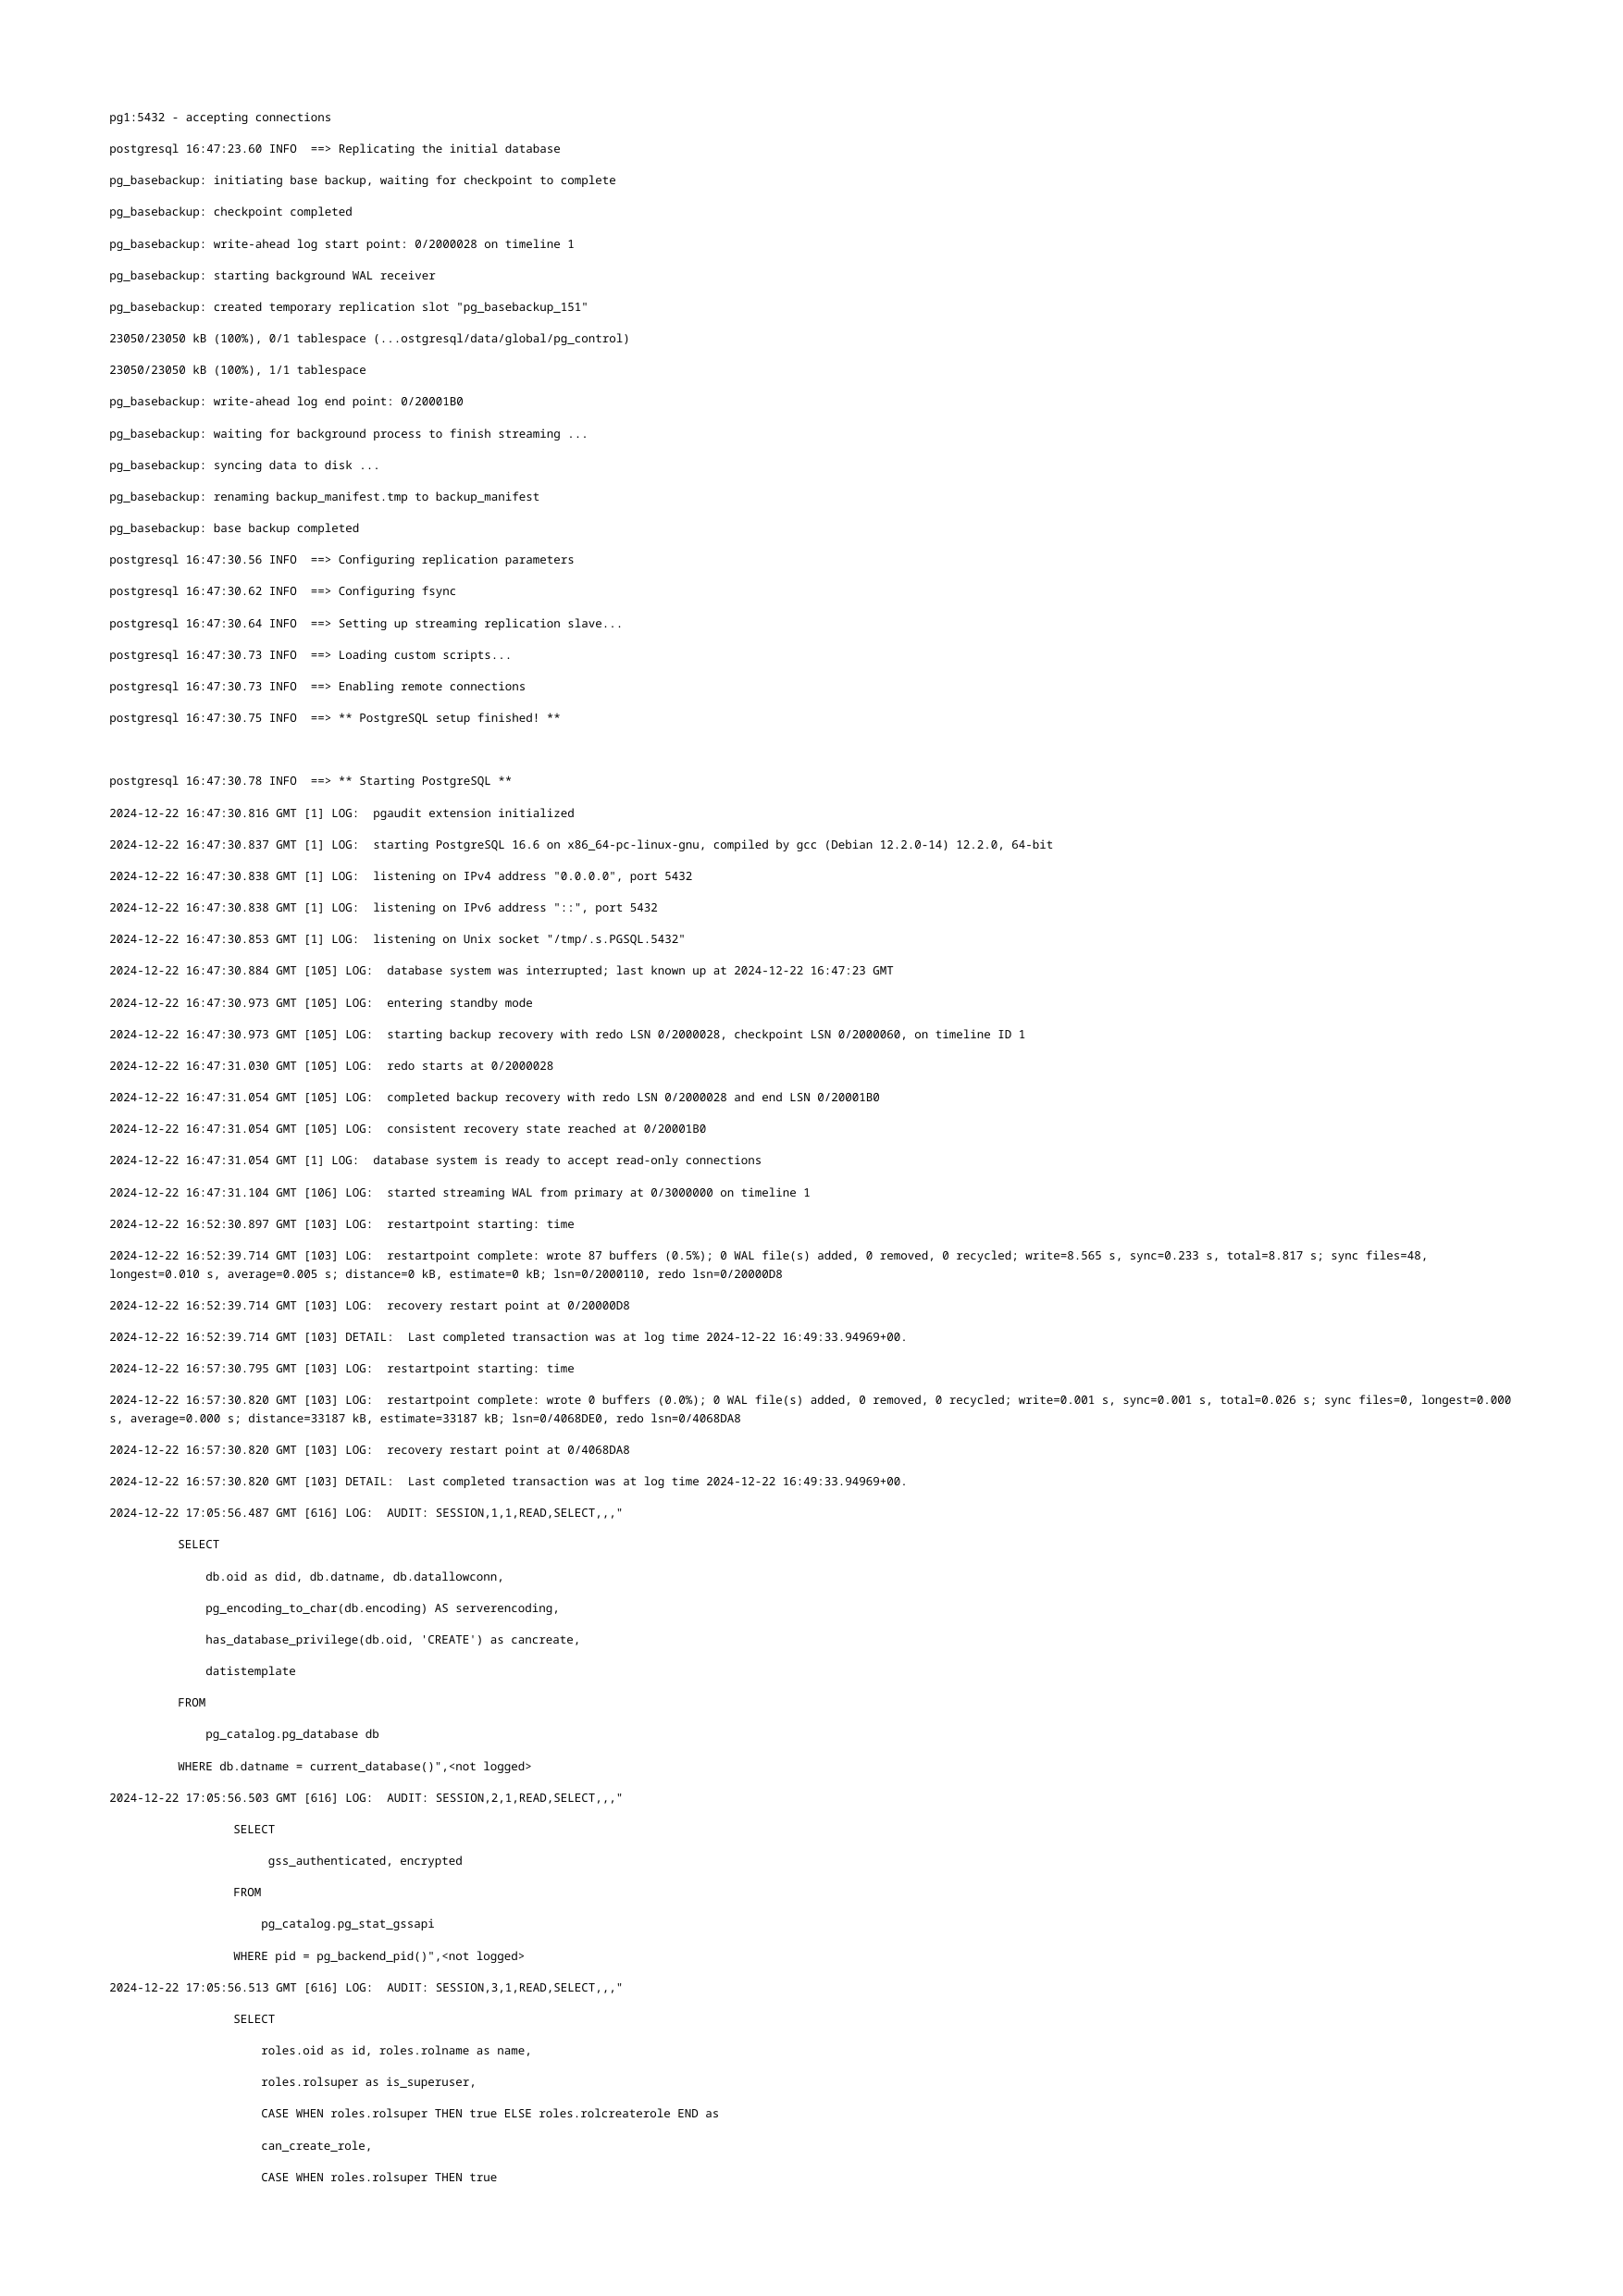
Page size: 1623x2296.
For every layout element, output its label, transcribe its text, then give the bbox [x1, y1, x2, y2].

text pg_basebackup: waiting for background process to finish streaming ... [109, 426, 1514, 441]
text 2024-12-22 16:47:31.104 GMT [106] LOG: started streaming WAL from primary at 0/3000000 on timeline 1 [109, 1185, 1514, 1200]
text 2024-12-22 16:47:31.054 GMT [105] LOG: completed backup recovery with redo LSN 0/2000028 and end LSN 0/20001B0 [109, 1089, 1514, 1105]
text pg_basebackup: starting background WAL receiver [109, 267, 1514, 283]
text FROM [109, 1694, 1514, 1710]
text pg1:5432 - accepting connections [109, 109, 1514, 125]
text pg_catalog.pg_stat_gssapi [109, 1917, 1514, 1932]
text 2024-12-22 16:47:30.973 GMT [105] LOG: starting backup recovery with redo LSN 0/2000028, checkpoint LSN 0/2000060, on timeline ID 1 [109, 1026, 1514, 1042]
text roles.oid as id, roles.rolname as name, [109, 2042, 1514, 2058]
text 2024-12-22 16:47:31.054 GMT [105] LOG: consistent recovery state reached at 0/20001B0 [109, 1121, 1514, 1136]
text datistemplate [109, 1663, 1514, 1679]
text WHERE db.datname = current_database()",<not logged> [109, 1758, 1514, 1774]
text 2024-12-22 16:47:30.973 GMT [105] LOG: entering standby mode [109, 995, 1514, 1011]
text 2024-12-22 16:47:30.837 GMT [1] LOG: starting PostgreSQL 16.6 on x86_64-pc-linux-gnu, compiled by gcc (Debian 12.2.0-14) 12.2.0, 64-bit [109, 837, 1514, 852]
text WHERE pid = pg_backend_pid()",<not logged> [109, 1948, 1514, 1964]
text 2024-12-22 16:52:39.714 GMT [103] LOG: restartpoint complete: wrote 87 buffers (0.5%); 0 WAL file(s) added, 0 removed, 0 recycled; write=8.565 s, sync=0.233 s, total=8.817 s; sync files=48, longest=0.010 s, average=0.005 s; distance=0 kB, estimate=0 kB; lsn=0/2000110, redo lsn=0/20000D8 [109, 1247, 1514, 1282]
text 2024-12-22 16:57:30.820 GMT [103] LOG: recovery restart point at 0/4068DA8 [109, 1442, 1514, 1458]
text pg_basebackup: checkpoint completed [109, 205, 1514, 220]
text 2024-12-22 16:52:39.714 GMT [103] LOG: recovery restart point at 0/20000D8 [109, 1297, 1514, 1313]
text can_create_role, [109, 2138, 1514, 2153]
text CASE WHEN roles.rolsuper THEN true ELSE roles.rolcreaterole END as [109, 2106, 1514, 2122]
text pg_basebackup: base backup completed [109, 520, 1514, 536]
text 2024-12-22 16:47:30.853 GMT [1] LOG: listening on Unix socket "/tmp/.s.PGSQL.5432" [109, 931, 1514, 947]
text 2024-12-22 17:05:56.487 GMT [616] LOG: AUDIT: SESSION,1,1,READ,SELECT,,," [109, 1505, 1514, 1520]
text CASE WHEN roles.rolsuper THEN true [109, 2169, 1514, 2185]
text 2024-12-22 17:05:56.503 GMT [616] LOG: AUDIT: SESSION,2,1,READ,SELECT,,," [109, 1790, 1514, 1806]
text postgresql 16:47:30.64 INFO ==> Setting up streaming replication slave... [109, 615, 1514, 631]
text has_database_privilege(db.oid, 'CREATE') as cancreate, [109, 1632, 1514, 1647]
text 2024-12-22 16:47:31.030 GMT [105] LOG: redo starts at 0/2000028 [109, 1058, 1514, 1074]
text db.oid as did, db.datname, db.datallowconn, [109, 1569, 1514, 1584]
text postgresql 16:47:30.75 INFO ==> ** PostgreSQL setup finished! ** [109, 710, 1514, 726]
text postgresql 16:47:30.73 INFO ==> Loading custom scripts... [109, 647, 1514, 663]
text SELECT [109, 1821, 1514, 1837]
text pg_basebackup: created temporary replication slot "pg_basebackup_151" [109, 299, 1514, 315]
text pg_basebackup: initiating base backup, waiting for checkpoint to complete [109, 172, 1514, 188]
text postgresql 16:47:30.56 INFO ==> Configuring replication parameters [109, 552, 1514, 567]
text 2024-12-22 16:47:31.054 GMT [1] LOG: database system is ready to accept read-only connections [109, 1153, 1514, 1169]
text pg_basebackup: write-ahead log end point: 0/20001B0 [109, 394, 1514, 410]
text pg_basebackup: renaming backup_manifest.tmp to backup_manifest [109, 489, 1514, 504]
text FROM [109, 1884, 1514, 1900]
text roles.rolsuper as is_superuser, [109, 2074, 1514, 2090]
text 2024-12-22 16:57:30.795 GMT [103] LOG: restartpoint starting: time [109, 1360, 1514, 1376]
text 2024-12-22 17:05:56.513 GMT [616] LOG: AUDIT: SESSION,3,1,READ,SELECT,,," [109, 1980, 1514, 1995]
text postgresql 16:47:30.73 INFO ==> Enabling remote connections [109, 678, 1514, 694]
text 23050/23050 kB (100%), 1/1 tablespace [109, 362, 1514, 378]
text SELECT [109, 2011, 1514, 2027]
text pg_basebackup: write-ahead log start point: 0/2000028 on timeline 1 [109, 236, 1514, 252]
text 2024-12-22 16:47:30.816 GMT [1] LOG: pgaudit extension initialized [109, 805, 1514, 821]
text 2024-12-22 16:57:30.820 GMT [103] DETAIL: Last completed transaction was at log time 2024-12-22 16:49:33.94969+00. [109, 1473, 1514, 1489]
text 2024-12-22 16:52:30.897 GMT [103] LOG: restartpoint starting: time [109, 1216, 1514, 1232]
text postgresql 16:47:30.78 INFO ==> ** Starting PostgreSQL ** [109, 774, 1514, 789]
text gss_authenticated, encrypted [109, 1853, 1514, 1868]
text pg_basebackup: syncing data to disk ... [109, 457, 1514, 473]
text 2024-12-22 16:47:30.838 GMT [1] LOG: listening on IPv4 address "0.0.0.0", port 5432 [109, 868, 1514, 884]
text postgresql 16:47:30.62 INFO ==> Configuring fsync [109, 584, 1514, 600]
text 2024-12-22 16:57:30.820 GMT [103] LOG: restartpoint complete: wrote 0 buffers (0.0%); 0 WAL file(s) added, 0 removed, 0 recycled; write=0.001 s, sync=0.001 s, total=0.026 s; sync files=0, longest=0.000 s, average=0.000 s; distance=33187 kB, estimate=33187 kB; lsn=0/4068DE0, redo lsn=0/4068DA8 [109, 1392, 1514, 1426]
text 2024-12-22 16:47:30.884 GMT [105] LOG: database system was interrupted; last known up at 2024-12-22 16:47:23 GMT [109, 963, 1514, 979]
text postgresql 16:47:23.60 INFO ==> Replicating the initial database [109, 141, 1514, 156]
text 2024-12-22 16:47:30.838 GMT [1] LOG: listening on IPv6 address "::", port 5432 [109, 900, 1514, 915]
text 2024-12-22 16:52:39.714 GMT [103] DETAIL: Last completed transaction was at log time 2024-12-22 16:49:33.94969+00. [109, 1329, 1514, 1345]
text pg_encoding_to_char(db.encoding) AS serverencoding, [109, 1600, 1514, 1616]
text pg_catalog.pg_database db [109, 1727, 1514, 1743]
text SELECT [109, 1537, 1514, 1553]
text 23050/23050 kB (100%), 0/1 tablespace (...ostgresql/data/global/pg_control) [109, 330, 1514, 346]
